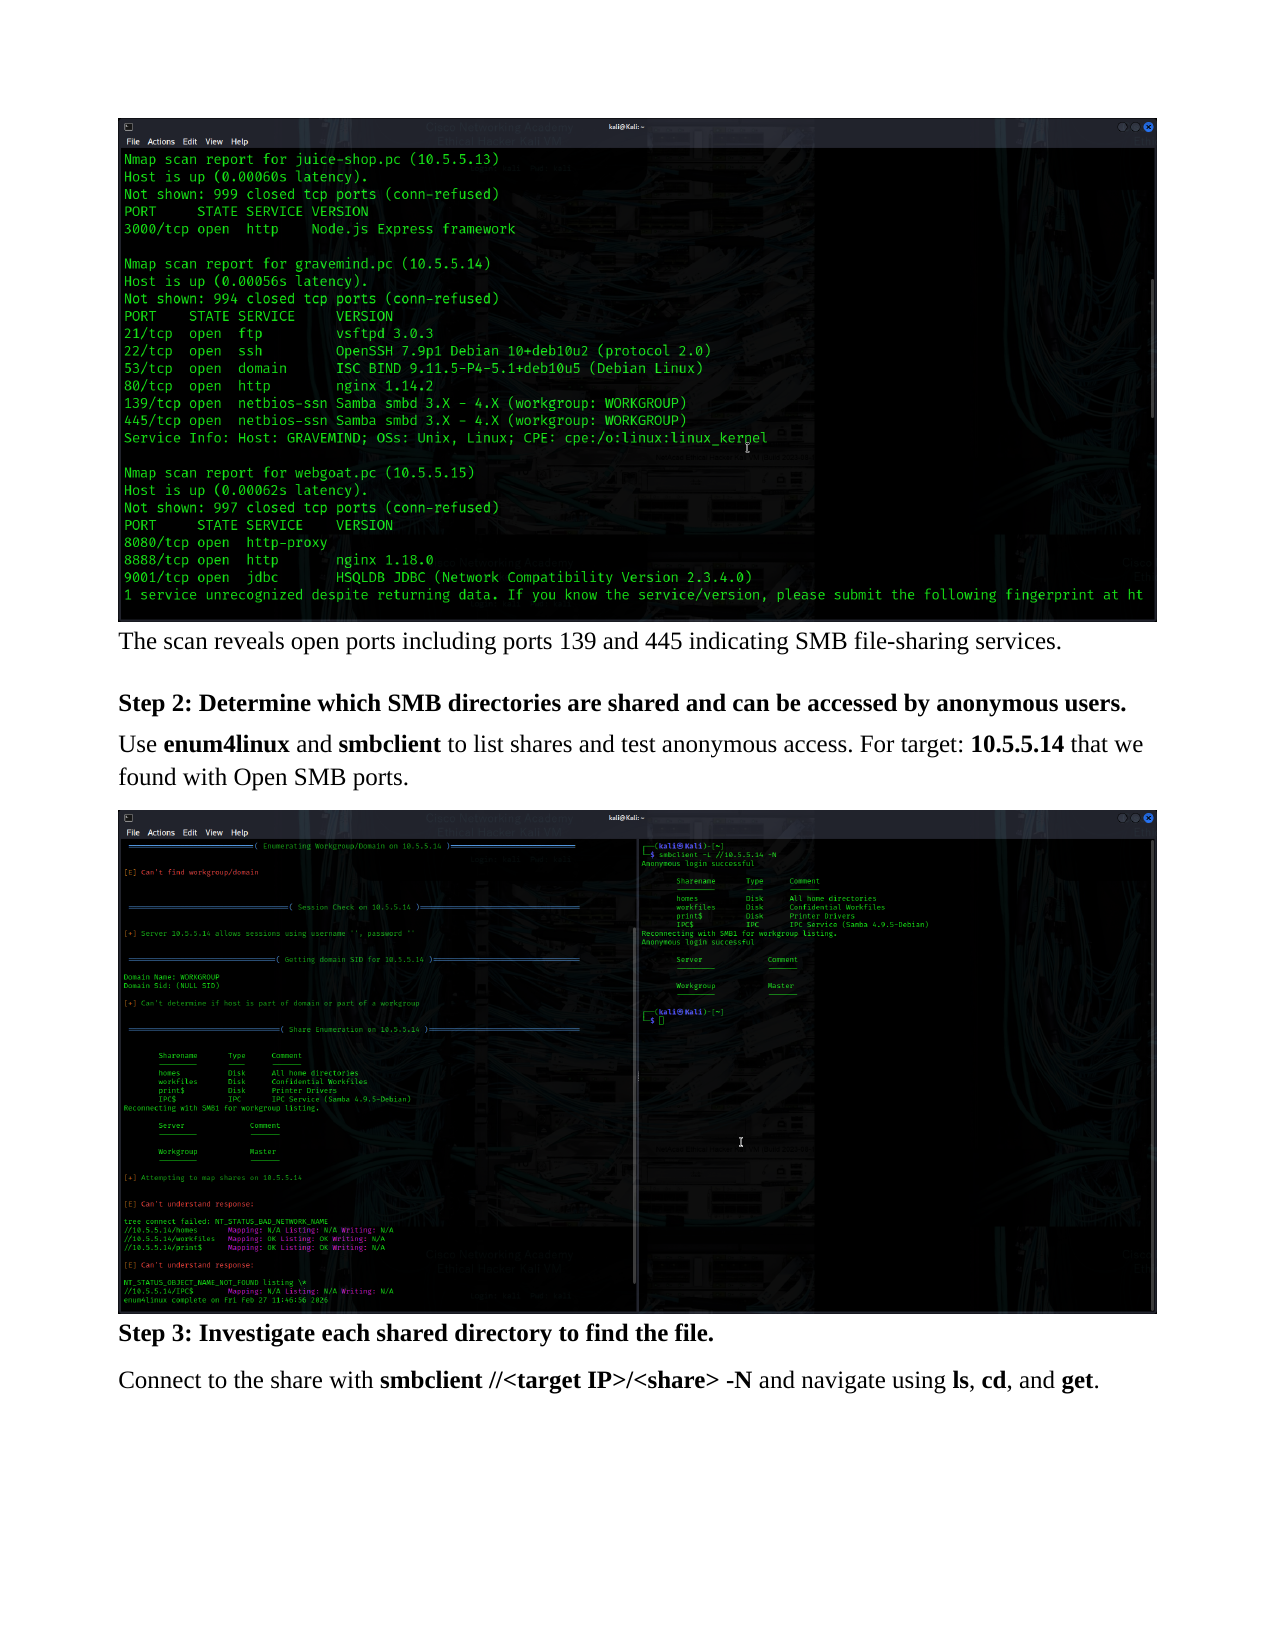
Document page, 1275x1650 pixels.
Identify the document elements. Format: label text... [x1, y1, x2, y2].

text The scan reveals open ports including ports 139 and 445 indicating SMB file-sharing services. [118, 622, 1157, 655]
subtitle Step 2: Determine which SMB directories are shared and can be accessed by anonymous users. [118, 688, 1157, 717]
picture [118, 118, 1157, 622]
picture [118, 810, 1157, 1314]
text Use enum4linux and smbclient to list shares and test anonymous access. For target: 10.5.5.14 that we found with Open SMB ports. [118, 729, 1157, 791]
text Connect to the share with smbclient //<target IP>/<share> -N and navigate using ls, cd, and get. [118, 1365, 1157, 1394]
text Step 3: Investigate each shared directory to find the file. [118, 1314, 1157, 1347]
